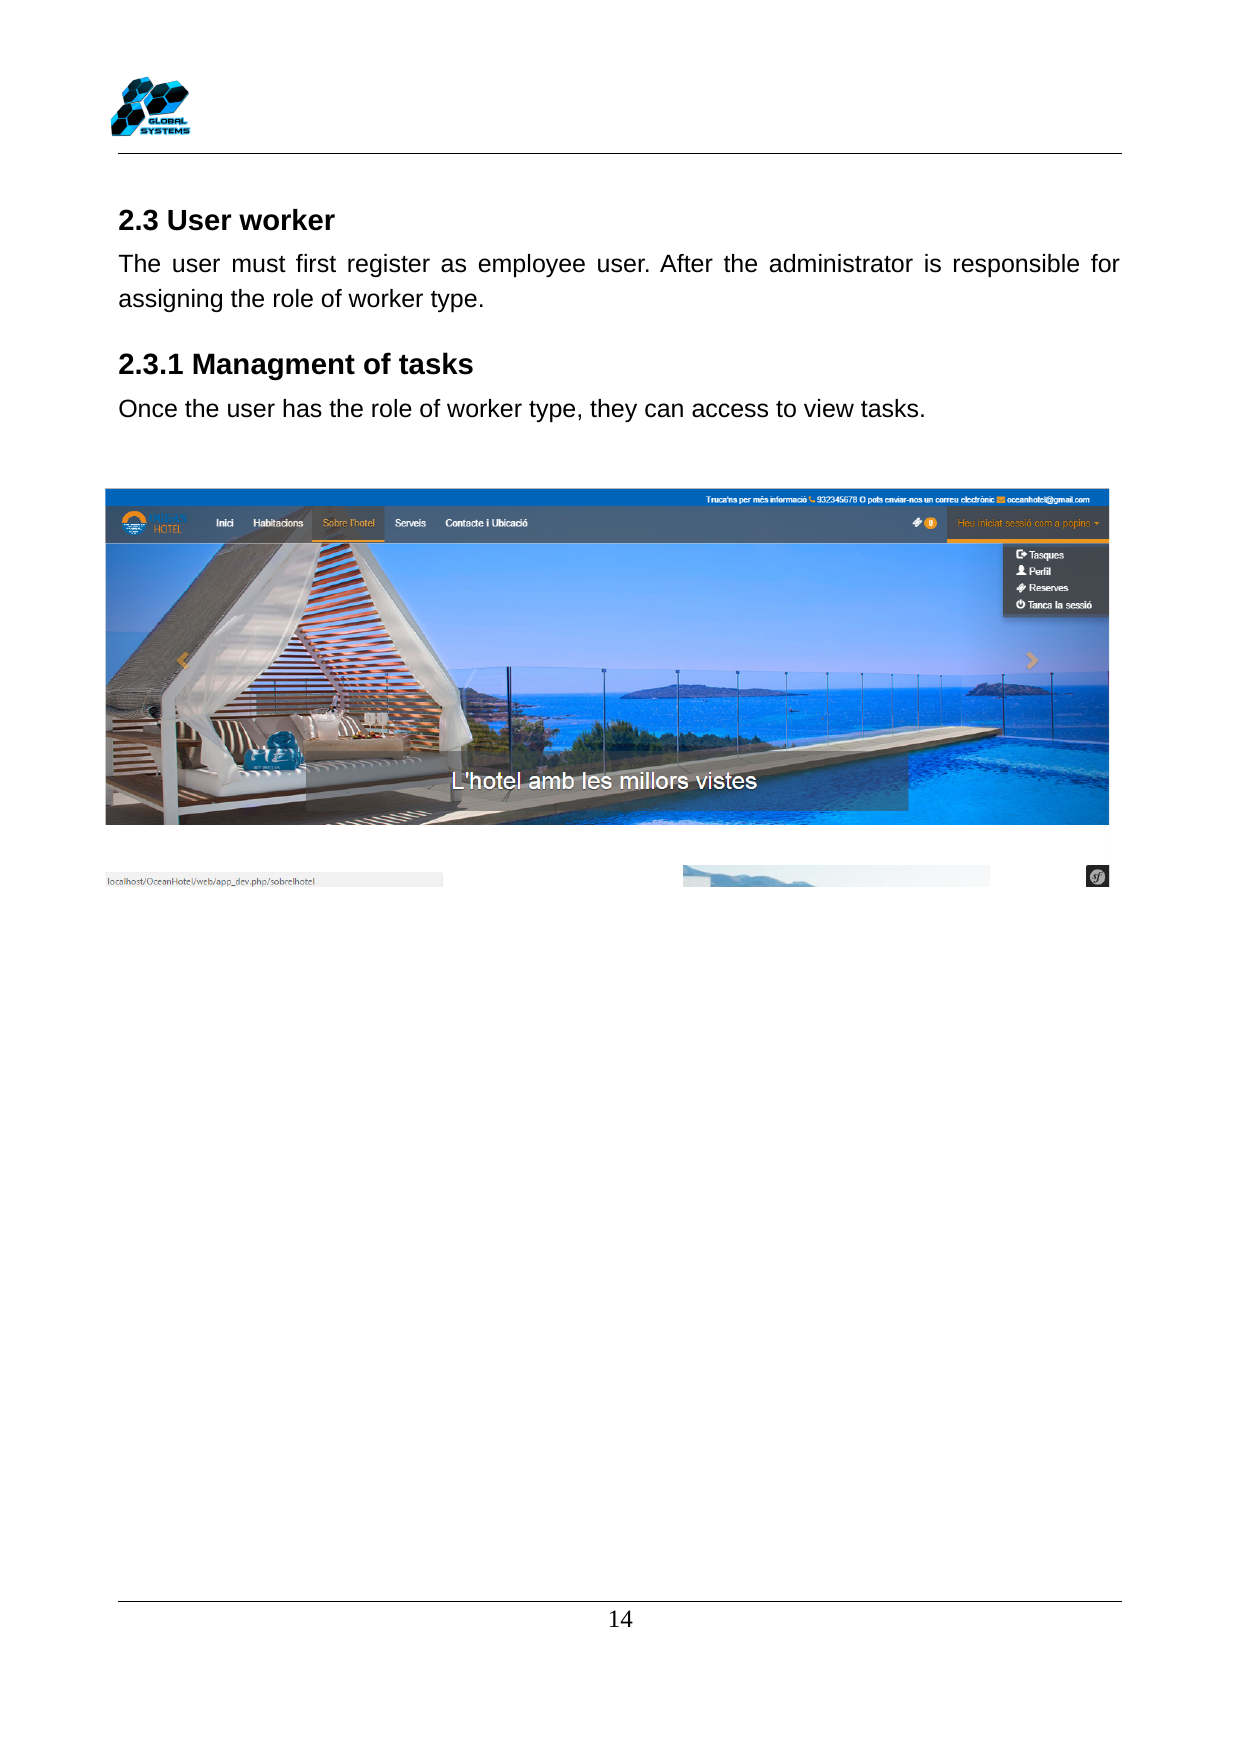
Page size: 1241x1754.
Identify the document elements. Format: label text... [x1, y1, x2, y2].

picture [105, 488, 1110, 887]
subtitle 2.3.1 Managment of tasks [118, 347, 1122, 381]
text The user must first register as employee user. After the administrator is responsible for assigning the role of worker type. [118, 249, 1122, 312]
subtitle 2.3 User worker [118, 203, 1122, 237]
picture [107, 61, 194, 148]
text Once the user has the role of worker type, they can access to view tasks. [118, 393, 1122, 422]
